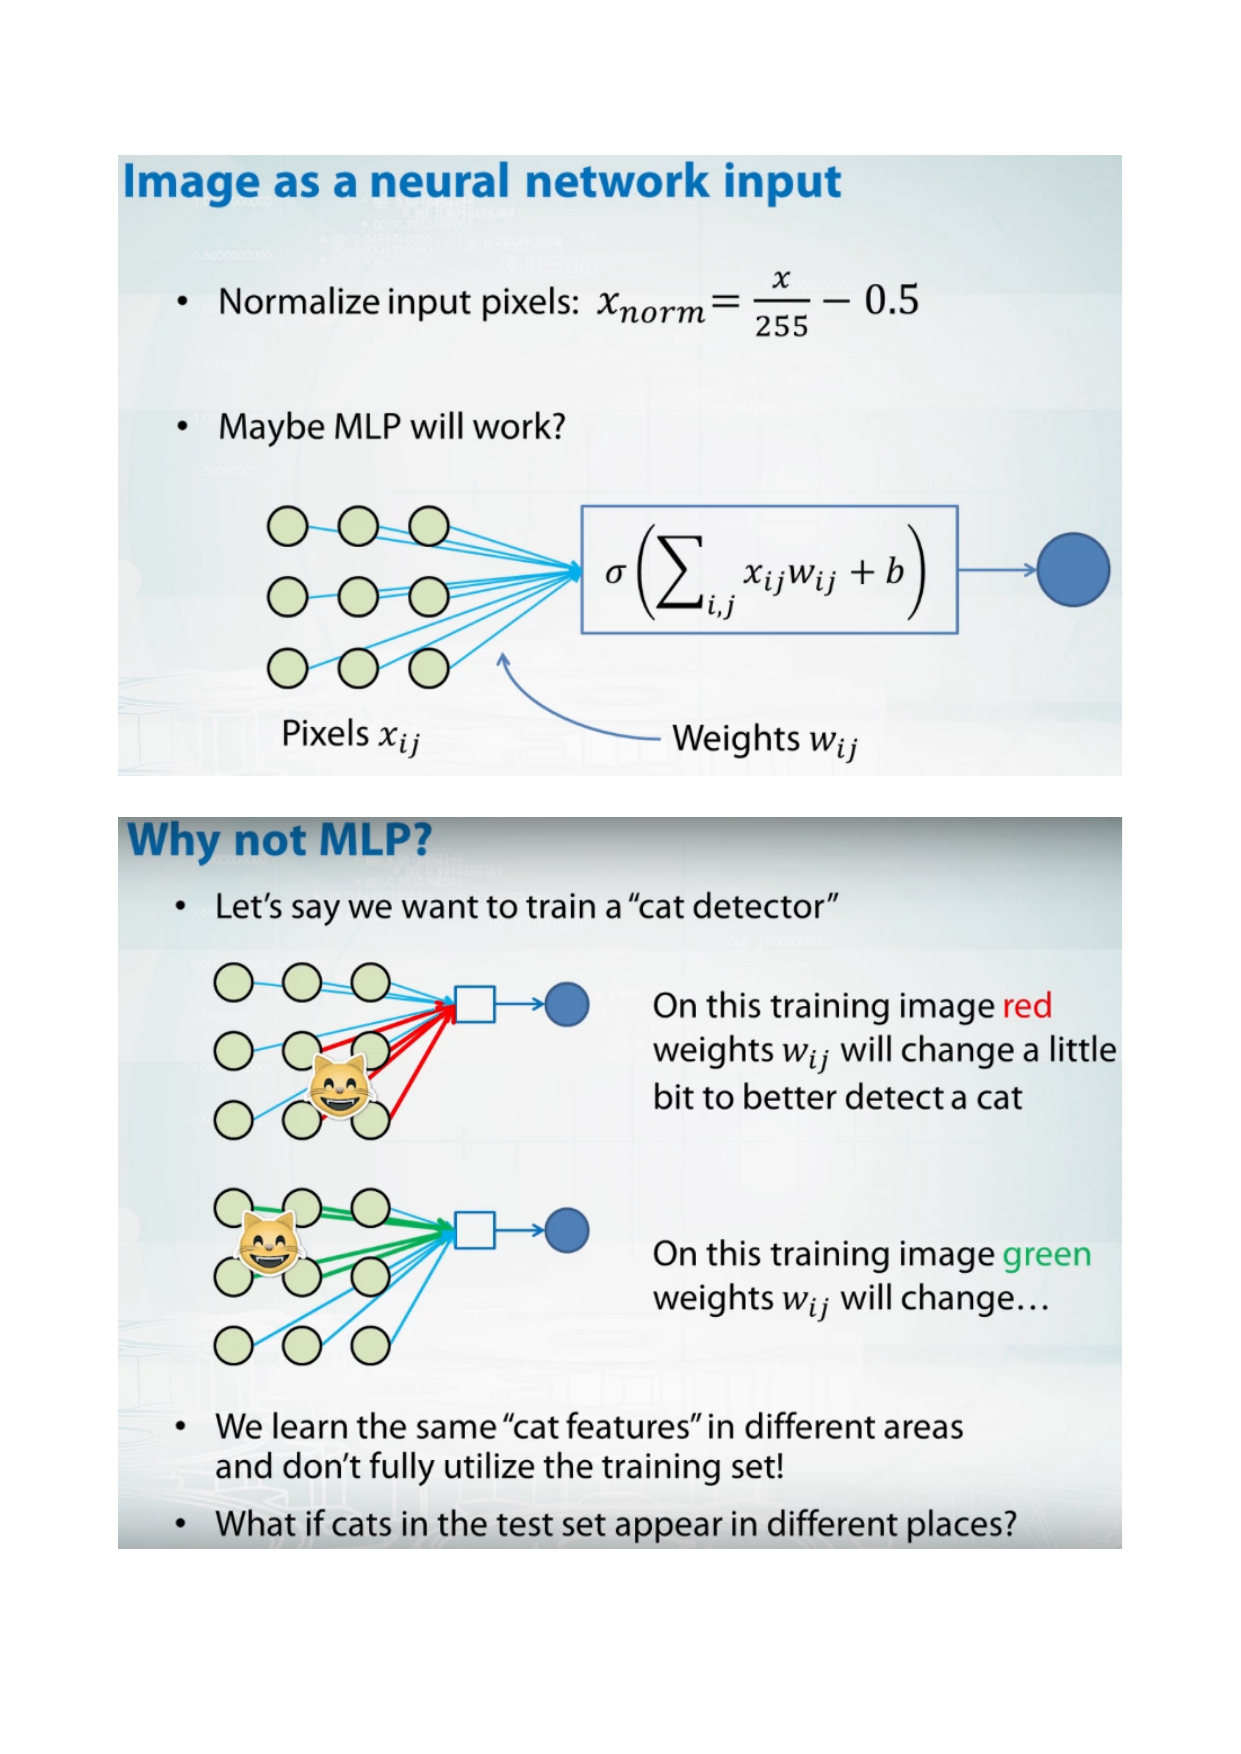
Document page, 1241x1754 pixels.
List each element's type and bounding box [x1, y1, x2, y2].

picture [118, 155, 1123, 776]
picture [118, 817, 1123, 1549]
